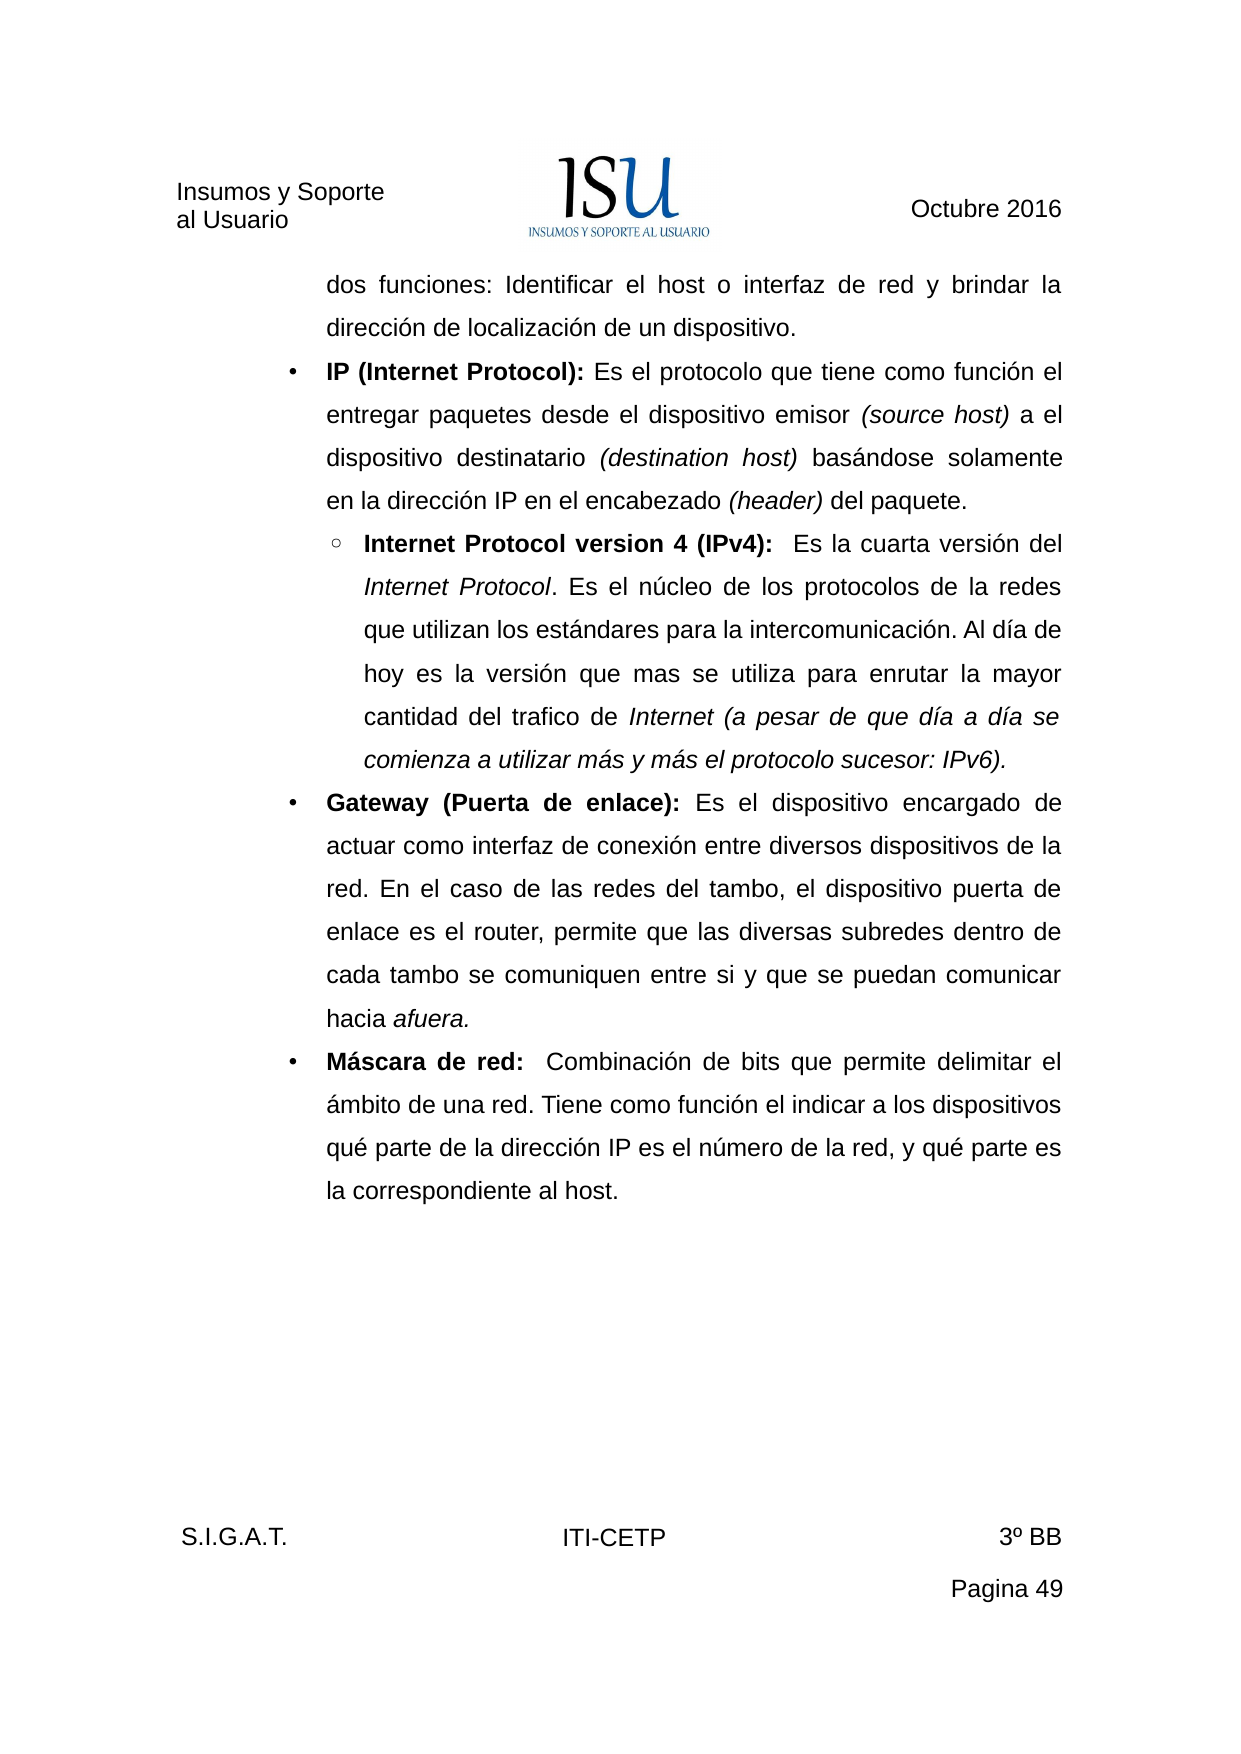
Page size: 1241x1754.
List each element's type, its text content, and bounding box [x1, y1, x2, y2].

list Internet Protocol version 4 (IPv4): Es la cuarta versión del Internet Protocol. Es el núcleo de los protocolos de la redes que utilizan los estándares para la intercomunicación. Al día de hoy es la versión que mas se utiliza para enrutar la mayor cantidad del trafico de Internet (a pesar de que día a día se comienza a utilizar más y más el protocolo sucesor: IPv6). [326, 529, 1063, 773]
picture [517, 138, 723, 252]
list IP (Internet Protocol): Es el protocolo que tiene como función el entregar paquetes desde el dispositivo emisor (source host) a el dispositivo destinatario (destination host) basándose solamente en la dirección IP en el encabezado (header) del paquete. [288, 356, 1063, 515]
list Gateway (Puerta de enlace): Es el dispositivo encargado de actuar como interfaz de conexión entre diversos dispositivos de la red. En el caso de las redes del tambo, el dispositivo puerta de enlace es el router, permite que las diversas subredes dentro de cada tambo se comuniquen entre si y que se puedan comunicar hacia afuera. [288, 788, 1063, 1032]
list Máscara de red: Combinación de bits que permite delimitar el ámbito de una red. Tiene como función el indicar a los dispositivos qué parte de la dirección IP es el número de la red, y qué parte es la correspondiente al host. [288, 1047, 1063, 1205]
list dos funciones: Identificar el host o interfaz de red y brindar la dirección de localización de un dispositivo. [288, 270, 1063, 342]
